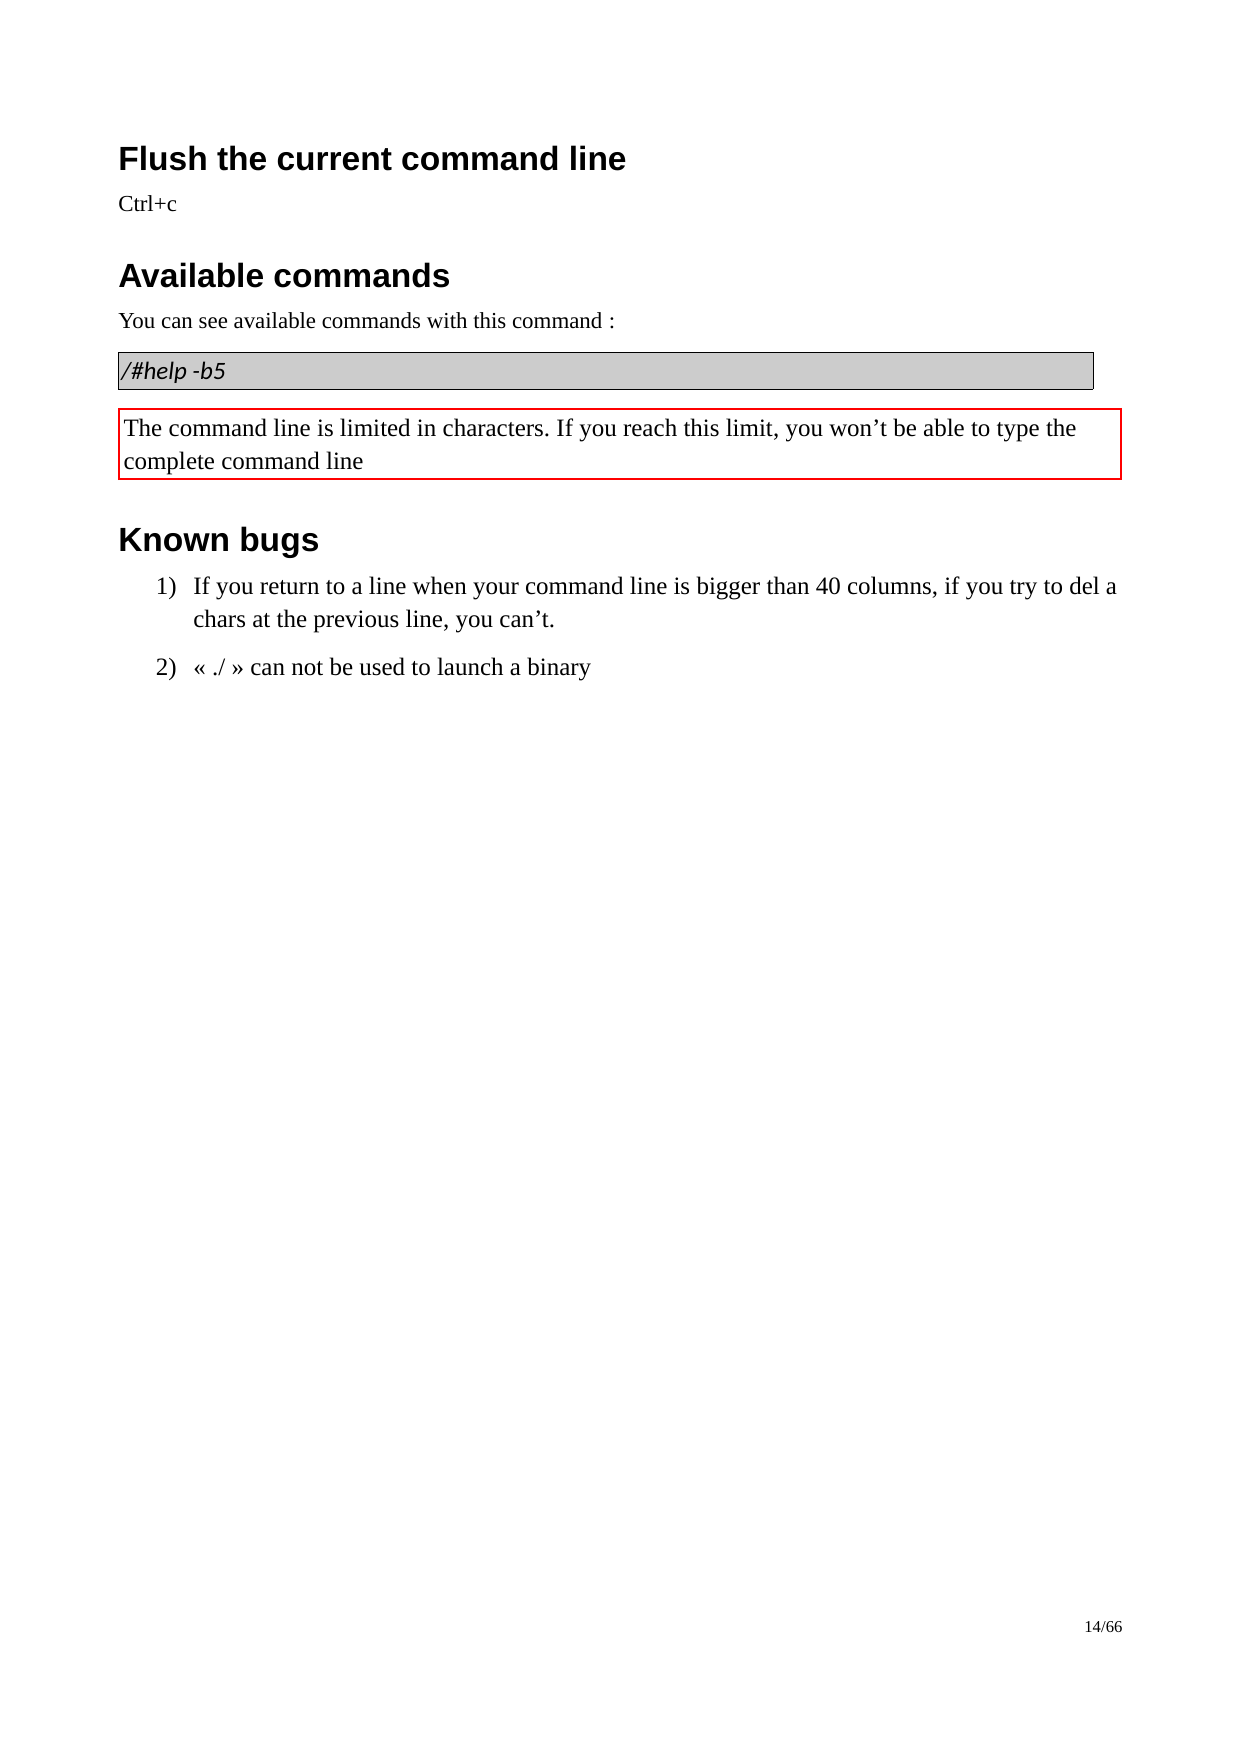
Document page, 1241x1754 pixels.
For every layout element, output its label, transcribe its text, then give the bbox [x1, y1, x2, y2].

subtitle Flush the current command line [118, 139, 1122, 178]
text /#help -b5 [119, 353, 1093, 389]
subtitle Known bugs [118, 520, 1122, 559]
text The command line is limited in characters. If you reach this limit, you won’t be able to type the complete command line [120, 410, 1120, 478]
text You can see available commands with this command : [118, 307, 1122, 333]
list « ./ » can not be used to launch a binary [156, 652, 1122, 681]
text Ctrl+c [118, 190, 1122, 216]
subtitle Available commands [118, 256, 1122, 294]
list If you return to a line when your command line is bigger than 40 columns, if you try to del a chars at the previous line, you can’t. [156, 571, 1122, 633]
